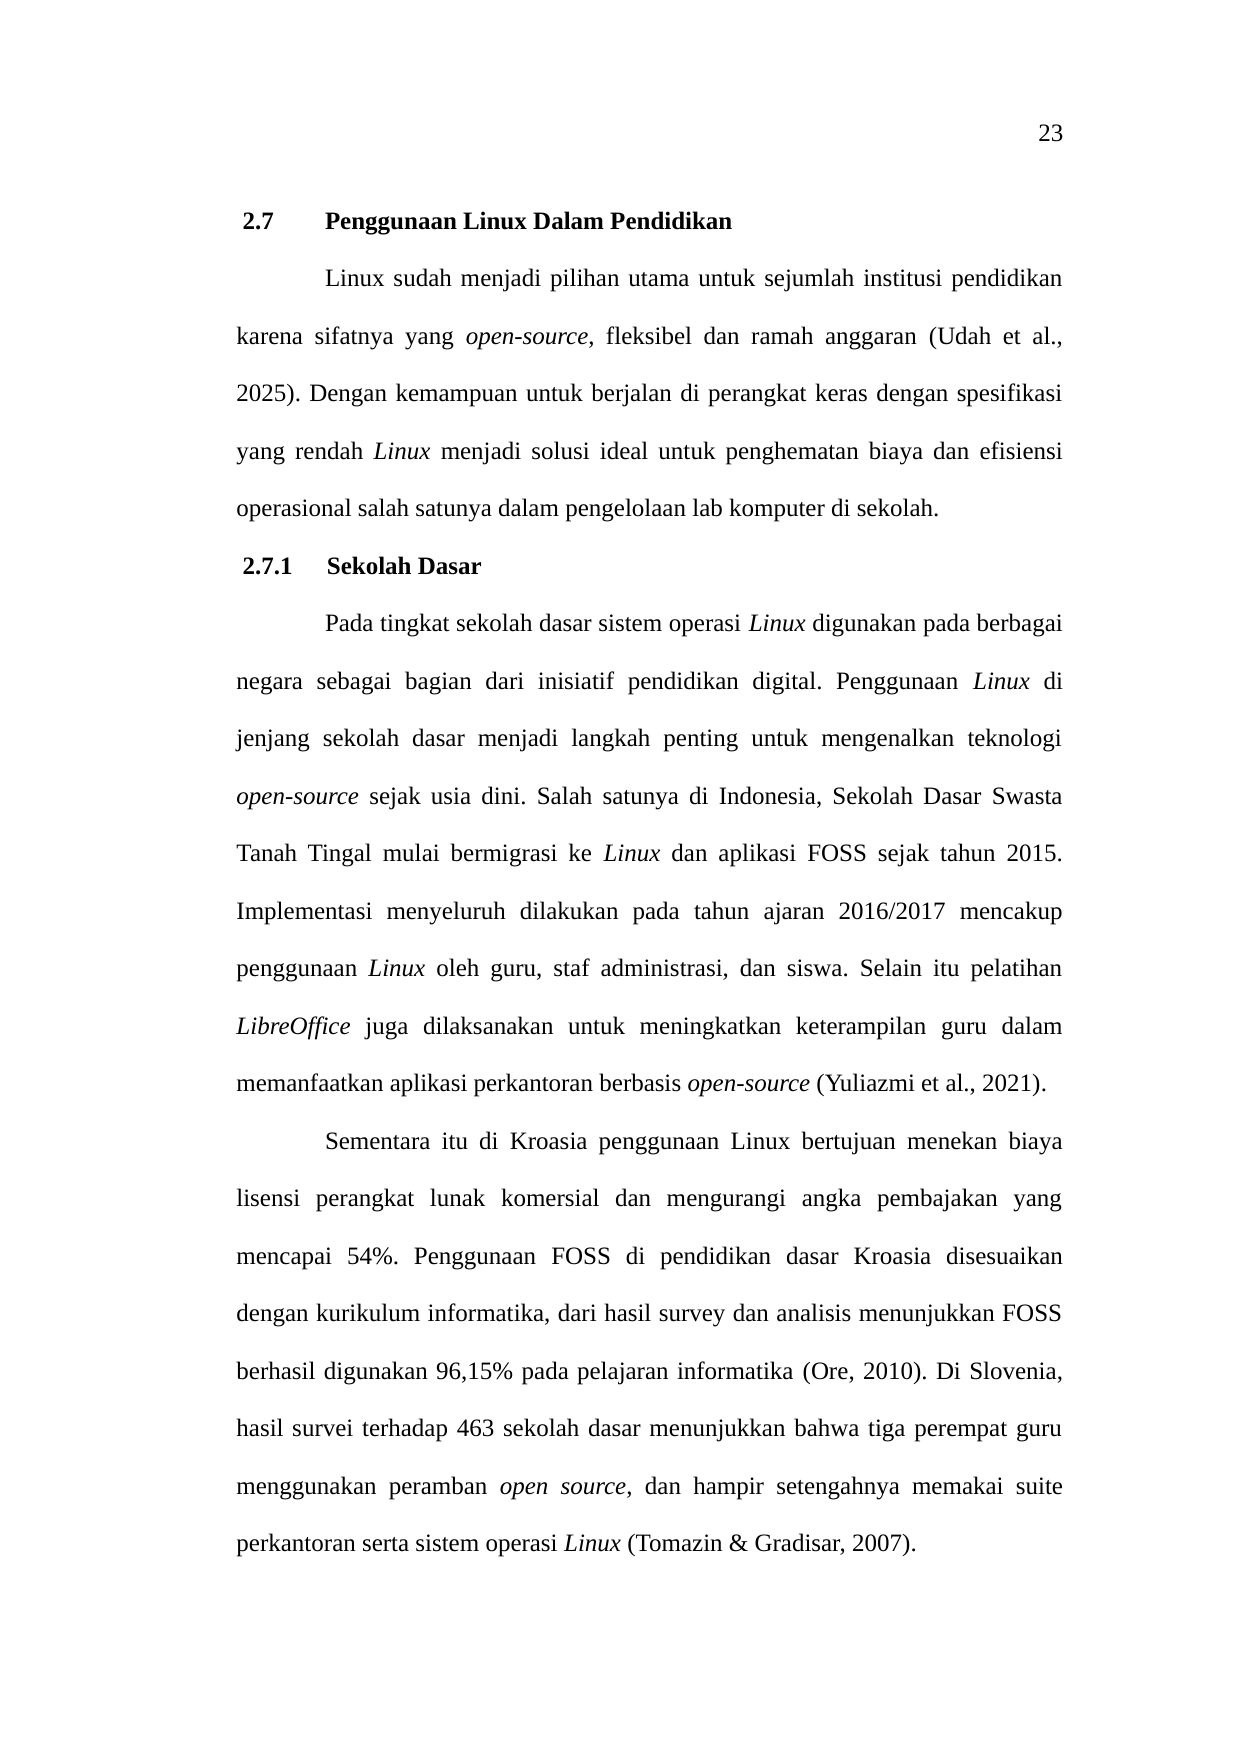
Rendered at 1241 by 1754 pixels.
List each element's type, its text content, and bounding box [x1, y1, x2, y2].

subtitle Penggunaan Linux dalam Pendidikan [236, 206, 1063, 235]
subtitle Sekolah Dasar [236, 551, 1063, 580]
text Linux sudah menjadi pilihan utama untuk sejumlah institusi pendidikan karena sifatnya yang open-source, fleksibel dan ramah anggaran (Udah et al., 2025). Dengan kemampuan untuk berjalan di perangkat keras dengan spesifikasi yang rendah Linux menjadi solusi ideal untuk penghematan biaya dan efisiensi operasional salah satunya dalam pengelolaan lab komputer di sekolah. [236, 263, 1063, 522]
text Pada tingkat sekolah dasar sistem operasi Linux digunakan pada berbagai negara sebagai bagian dari inisiatif pendidikan digital. Penggunaan Linux di jenjang sekolah dasar menjadi langkah penting untuk mengenalkan teknologi open-source sejak usia dini. Salah satunya di Indonesia, Sekolah Dasar Swasta Tanah Tingal mulai bermigrasi ke Linux dan aplikasi FOSS sejak tahun 2015. Implementasi menyeluruh dilakukan pada tahun ajaran 2016/2017 mencakup penggunaan Linux oleh guru, staf administrasi, dan siswa. Selain itu pelatihan LibreOffice juga dilaksanakan untuk meningkatkan keterampilan guru dalam memanfaatkan aplikasi perkantoran berbasis open-source (Yuliazmi et al., 2021)⁠. [236, 608, 1063, 1097]
text Sementara itu di Kroasia penggunaan Linux bertujuan menekan biaya lisensi perangkat lunak komersial dan mengurangi angka pembajakan yang mencapai 54%. Penggunaan FOSS di pendidikan dasar Kroasia disesuaikan dengan kurikulum informatika, dari hasil survey dan analisis menunjukkan FOSS berhasil digunakan 96,15% pada pelajaran informatika (Ore, 2010)⁠. Di Slovenia, hasil survei terhadap 463 sekolah dasar menunjukkan bahwa tiga perempat guru menggunakan peramban open source, dan hampir setengahnya memakai suite perkantoran serta sistem operasi Linux (Tomazin & Gradisar, 2007)⁠. [236, 1126, 1063, 1557]
